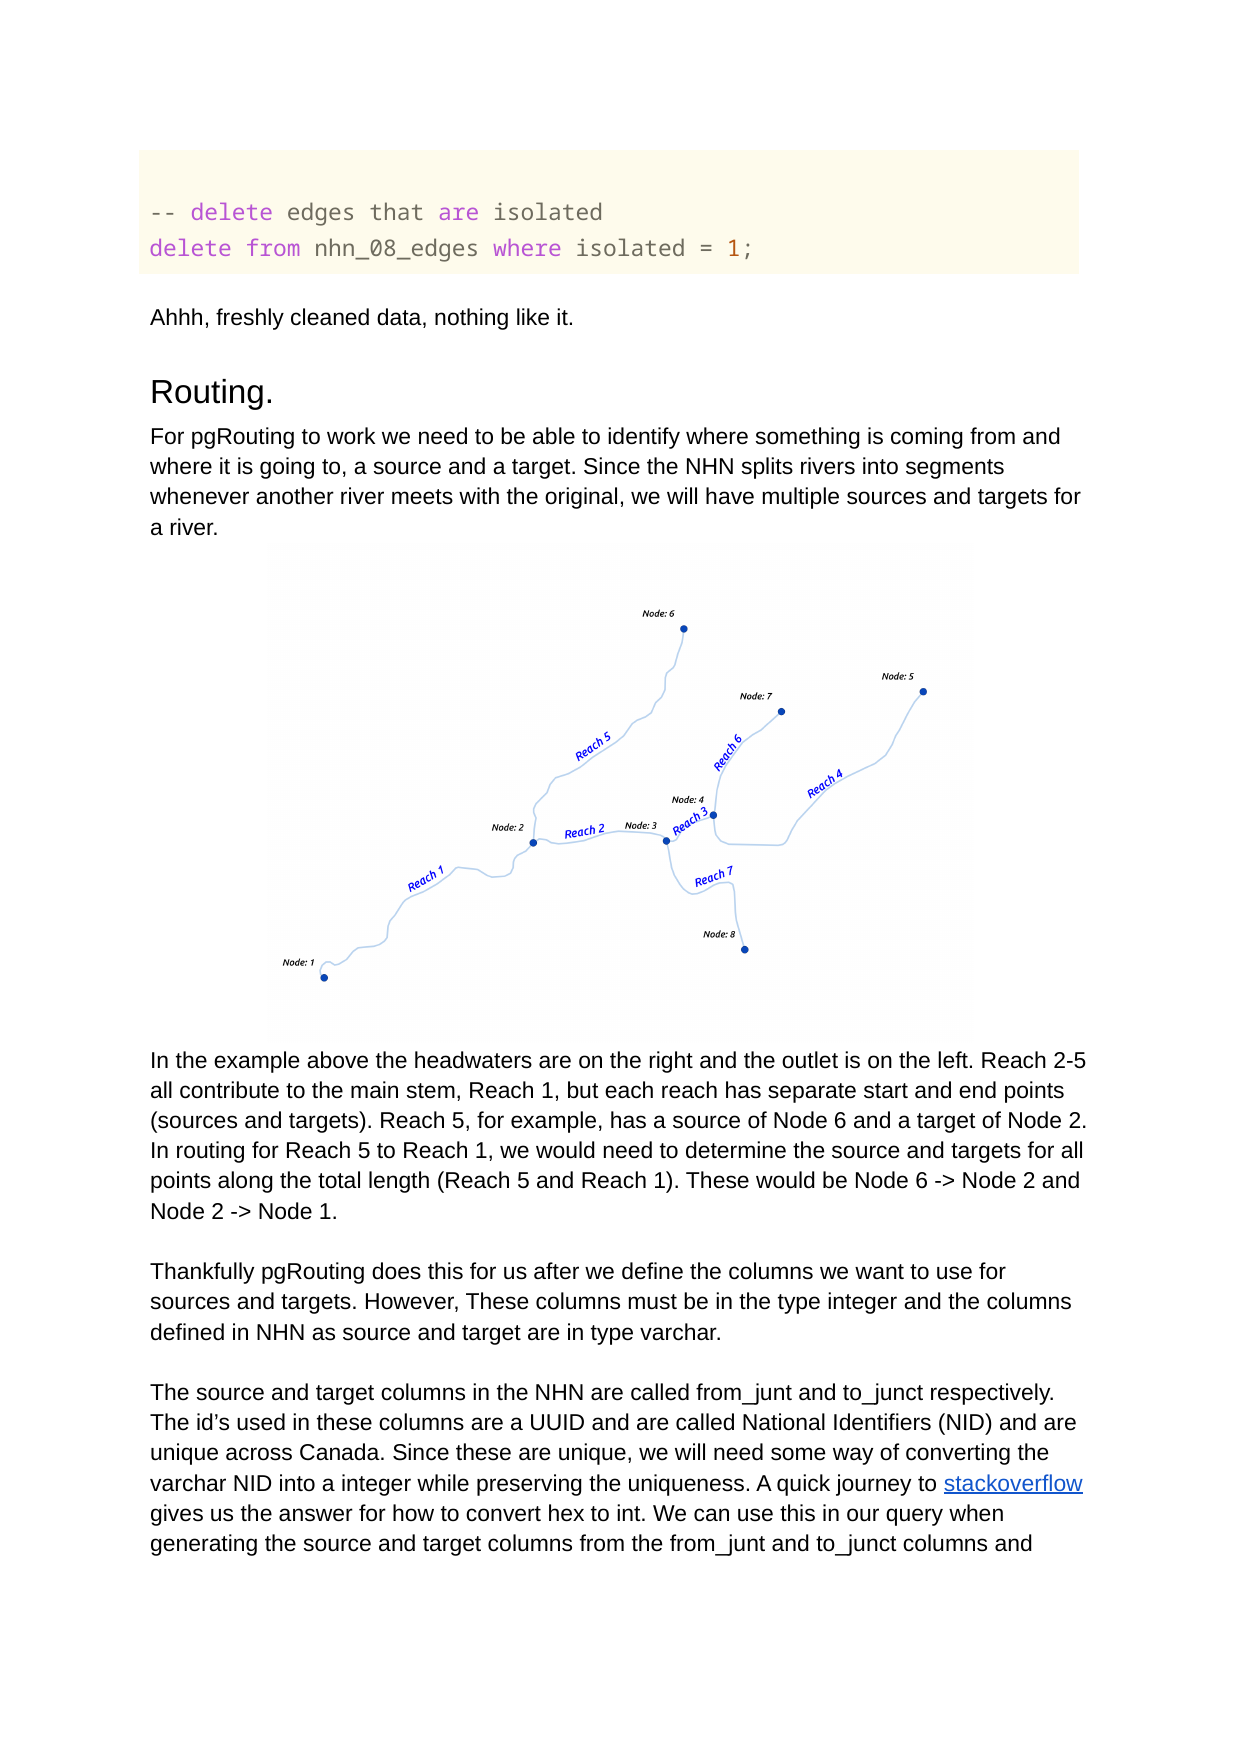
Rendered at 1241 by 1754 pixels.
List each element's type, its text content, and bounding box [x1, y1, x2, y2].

subtitle Routing. [150, 372, 1090, 410]
text Ahhh, freshly cleaned data, nothing like it. [150, 304, 1090, 331]
text For pgRouting to work we need to be able to identify where something is coming from and where it is going to, a source and a target. Since the NHN splits rivers into segments whenever another river meets with the original, we will have multiple sources and targets for a river. [150, 423, 1090, 540]
picture [266, 543, 974, 1043]
text The source and target columns in the NHN are called from_junt and to_junct respectively. The id’s used in these columns are a UUID and are called National Identifiers (NID) and are unique across Canada. Since these are unique, we will need some way of converting the varchar NID into a integer while preserving the uniqueness. A quick journey to stackoverflow gives us the answer for how to convert hex to int. We can use this in our query when generating the source and target columns from the from_junt and to_junct columns and [150, 1379, 1090, 1556]
text Thankfully pgRouting does this for us after we define the columns we want to use for sources and targets. However, These columns must be in the type integer and the columns defined in NHN as source and target are in type varchar. [150, 1258, 1090, 1345]
text In the example above the headwaters are on the right and the outlet is on the left. Reach 2-5 all contribute to the main stem, Reach 1, but each reach has separate start and end points (sources and targets). Reach 5, for example, has a source of Node 6 and a target of Node 2. In routing for Reach 5 to Reach 1, we would need to determine the source and targets for all points along the total length (Reach 5 and Reach 1). These would be Node 6 -> Node 2 and Node 2 -> Node 1. [150, 1047, 1090, 1224]
table_header -- delete edges that are isolated delete from nhn_08_edges where isolated = 1; [139, 150, 1079, 274]
